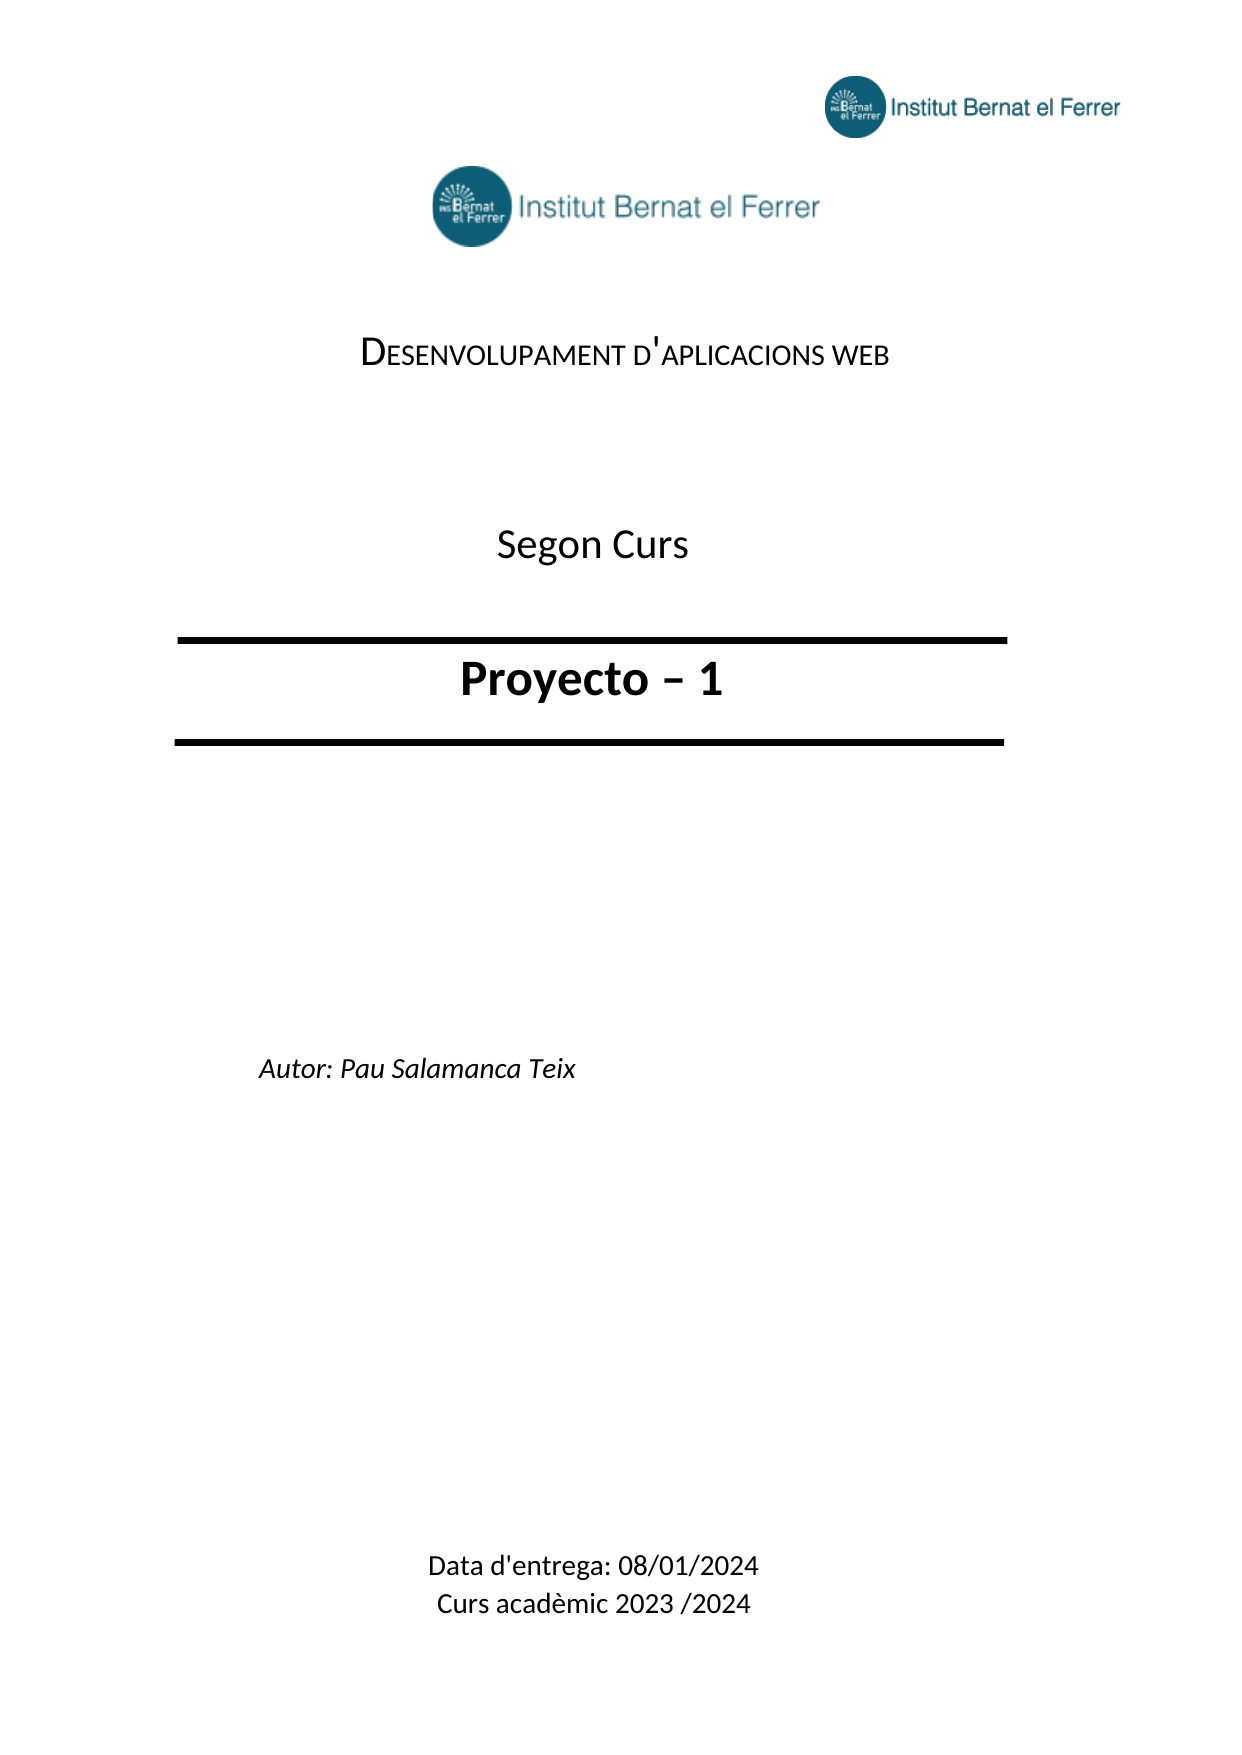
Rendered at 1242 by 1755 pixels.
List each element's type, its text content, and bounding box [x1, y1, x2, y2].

picture [177, 637, 1008, 644]
text DESENVOLUPAMENT D'APLICACIONS WEB [179, 324, 890, 376]
text Curs acadèmic 2023 /2024 [437, 1585, 1005, 1620]
text Proyecto – 1 [178, 644, 1005, 708]
picture [174, 739, 1005, 746]
text Autor: Pau Salamanca Teix [259, 1050, 1005, 1086]
picture [432, 166, 820, 247]
picture [825, 76, 1121, 138]
text Data d'entrega: 08/01/2024 [182, 1547, 1005, 1582]
subtitle Segon Curs [180, 516, 1005, 569]
